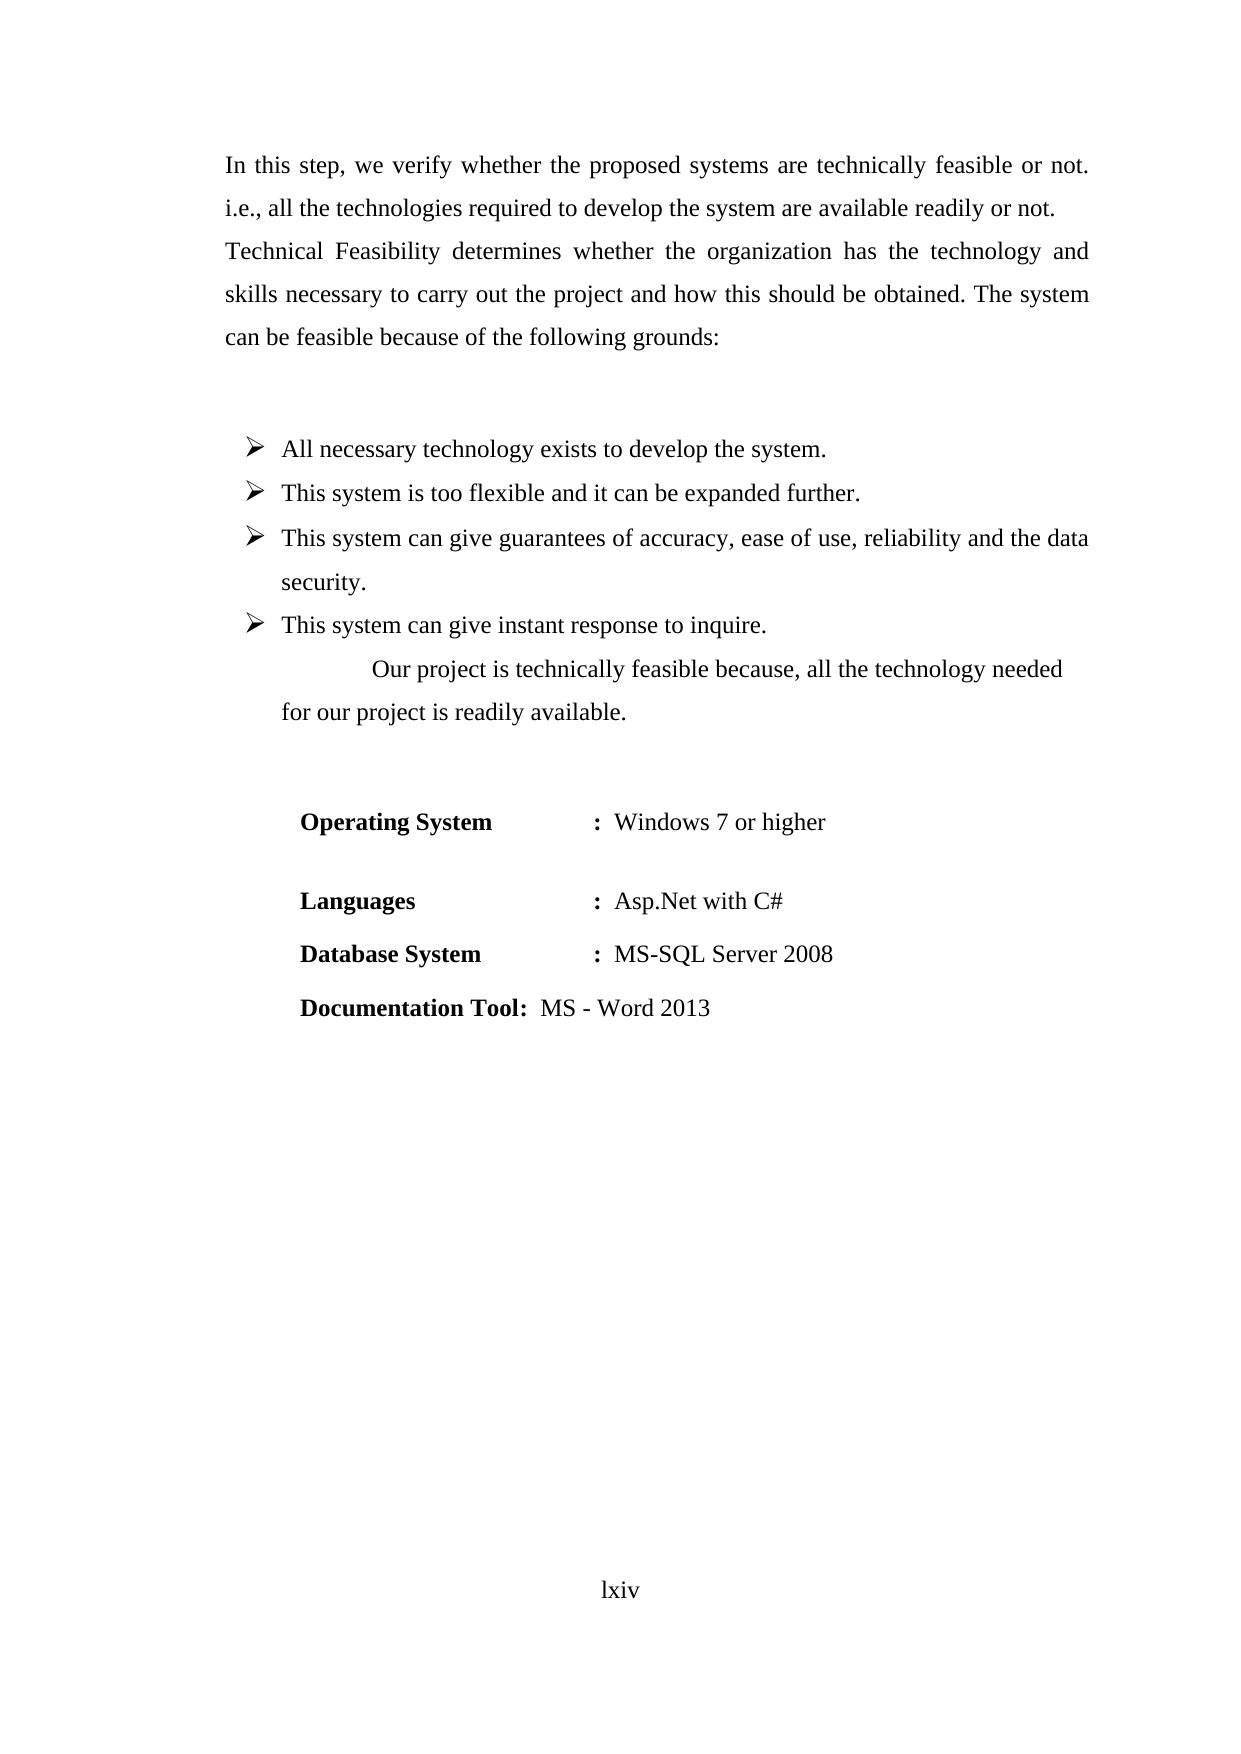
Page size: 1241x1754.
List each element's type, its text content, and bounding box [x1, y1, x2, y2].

list All necessary technology exists to develop the system. [244, 434, 1090, 463]
text In this step, we verify whether the proposed systems are technically feasible or not. i.e., all the technologies required to develop the system are available readily or not. [225, 150, 1090, 222]
text Documentation Tool : MS - Word 2013 [300, 993, 1090, 1022]
list This system is too flexible and it can be expanded further. [244, 478, 1090, 508]
text Languages : Asp.Net with C# [225, 886, 1090, 914]
text Our project is technically feasible because, all the technology needed for our project is readily available. [281, 654, 1090, 726]
list This system can give guarantees of accuracy, ease of use, reliability and the data security. [244, 523, 1090, 596]
list This system can give instant response to inquire. [244, 610, 1090, 639]
text Database System : MS-SQL Server 2008 [300, 939, 1090, 968]
text Technical Feasibility determines whether the organization has the technology and skills necessary to carry out the project and how this should be obtained. The system can be feasible because of the following grounds: [225, 236, 1090, 351]
list Operating System : Windows 7 or higher [300, 807, 1090, 836]
